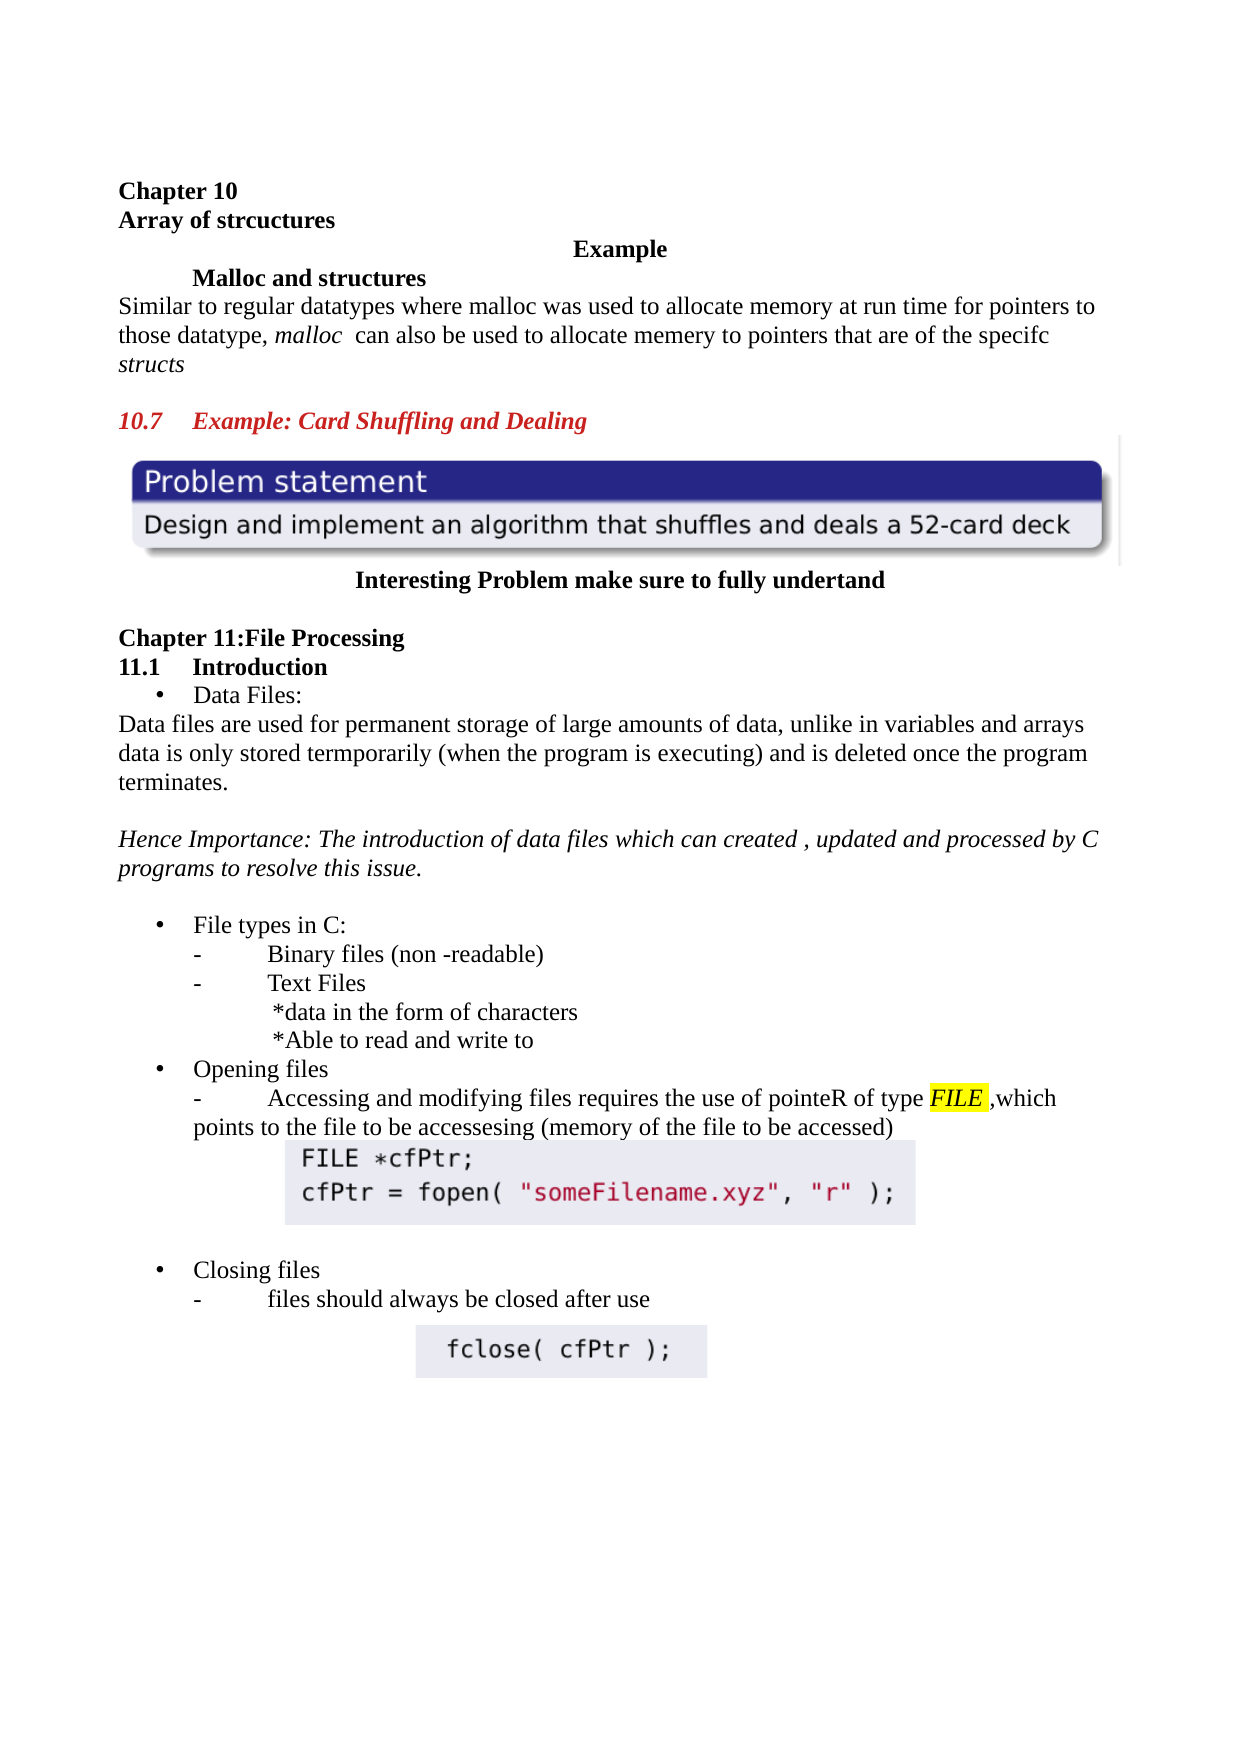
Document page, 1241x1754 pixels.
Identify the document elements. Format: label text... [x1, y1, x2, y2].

text Malloc and structures [118, 263, 1122, 291]
text Data files are used for permanent storage of large amounts of data, unlike in variables and arrays data is only stored termporarily (when the program is executing) and is deleted once the program terminates. [118, 709, 1122, 795]
text Example [118, 234, 1122, 263]
text *data in the form of characters [118, 997, 1122, 1025]
list File types in C: [156, 910, 1122, 939]
text Similar to regular datatypes where malloc was used to allocate memory at run time for pointers to those datatype, malloc can also be used to allocate memery to pointers that are of the specifc structs [118, 291, 1122, 378]
text Array of strcuctures [118, 205, 1122, 234]
text Chapter 10 [118, 176, 1122, 205]
text 10.7 Example: Card Shuffling and Dealing [118, 406, 1122, 435]
picture [415, 1325, 708, 1378]
text Chapter 11:File Processing [118, 623, 1122, 652]
text 11.1 Introduction [118, 652, 1122, 680]
list Data Files: [156, 680, 1122, 709]
picture [118, 435, 1123, 566]
list Opening files [156, 1054, 1122, 1083]
list - Text Files [156, 968, 1122, 997]
list Closing files [156, 1255, 1122, 1284]
picture [284, 1140, 916, 1225]
list - Binary files (non -readable) [156, 939, 1122, 968]
text *Able to read and write to [118, 1025, 1122, 1054]
list - Accessing and modifying files requires the use of pointeR of type FILE ,which points to the file to be accessesing (memory of the file to be accessed) [156, 1083, 1122, 1140]
text Interesting Problem make sure to fully undertand [118, 566, 1122, 594]
text Hence Importance: The introduction of data files which can created , updated and processed by C programs to resolve this issue. [118, 824, 1122, 882]
list - files should always be closed after use [156, 1284, 1122, 1313]
